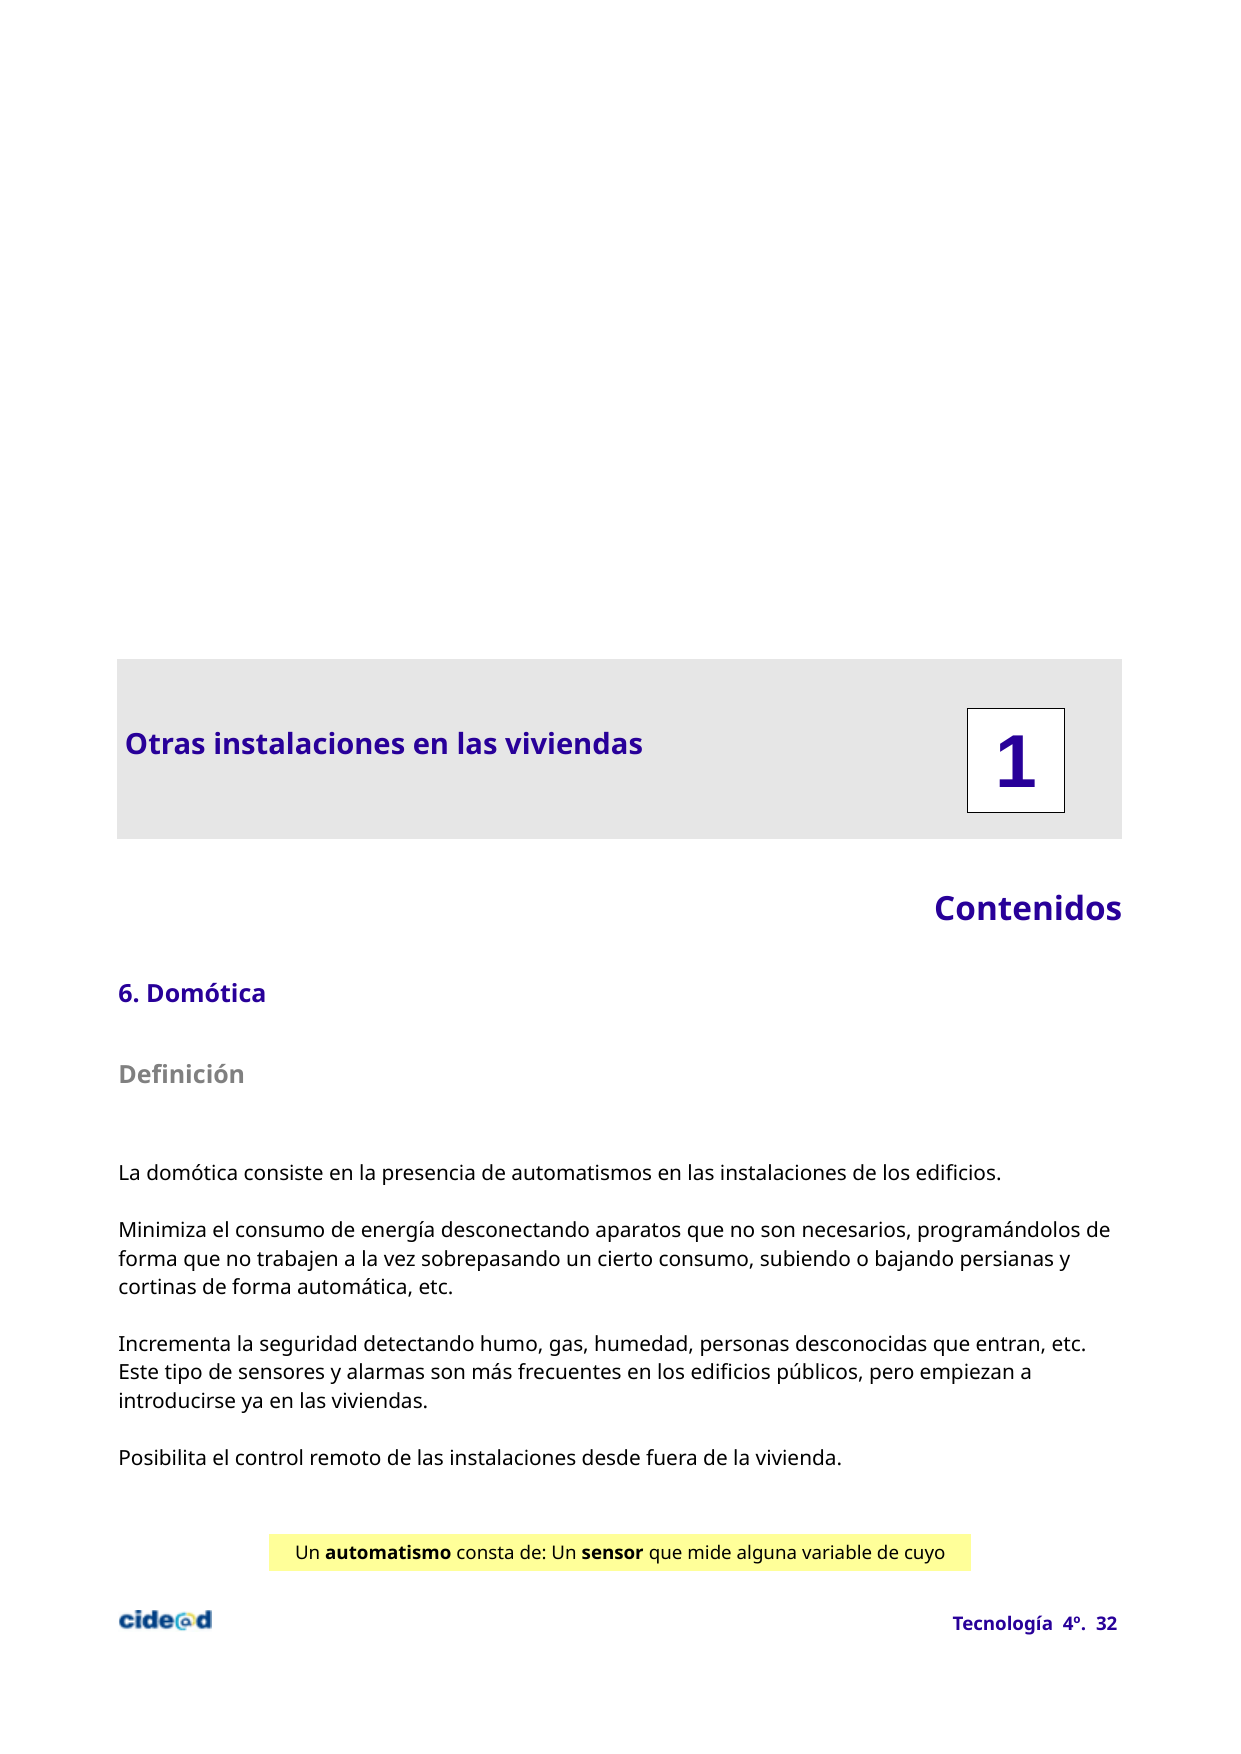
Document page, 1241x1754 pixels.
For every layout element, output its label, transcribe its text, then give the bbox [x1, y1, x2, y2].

text 6. Domótica [118, 976, 1122, 1010]
table_header Un automatismo consta de: Un sensor que mide alguna variable de cuyo [269, 1534, 971, 1571]
table_header Otras instalaciones en las viviendas [117, 659, 1122, 839]
text Contenidos [118, 885, 1122, 930]
text La domótica consiste en la presencia de automatismos en las instalaciones de los edificios. Minimiza el consumo de energía desconectando aparatos que no son necesarios, programándolos de forma que no trabajen a la vez sobrepasando un cierto consumo, subiendo o bajando persianas y cortinas de forma automática, etc. Incrementa la seguridad detectando humo, gas, humedad, personas desconocidas que entran, etc. Este tipo de sensores y alarmas son más frecuentes en los edificios públicos, pero empiezan a introducirse ya en las viviendas. Posibilita el control remoto de las instalaciones desde fuera de la vivienda. [118, 1158, 1122, 1471]
picture [118, 1610, 212, 1632]
text Definición [118, 1056, 1122, 1090]
